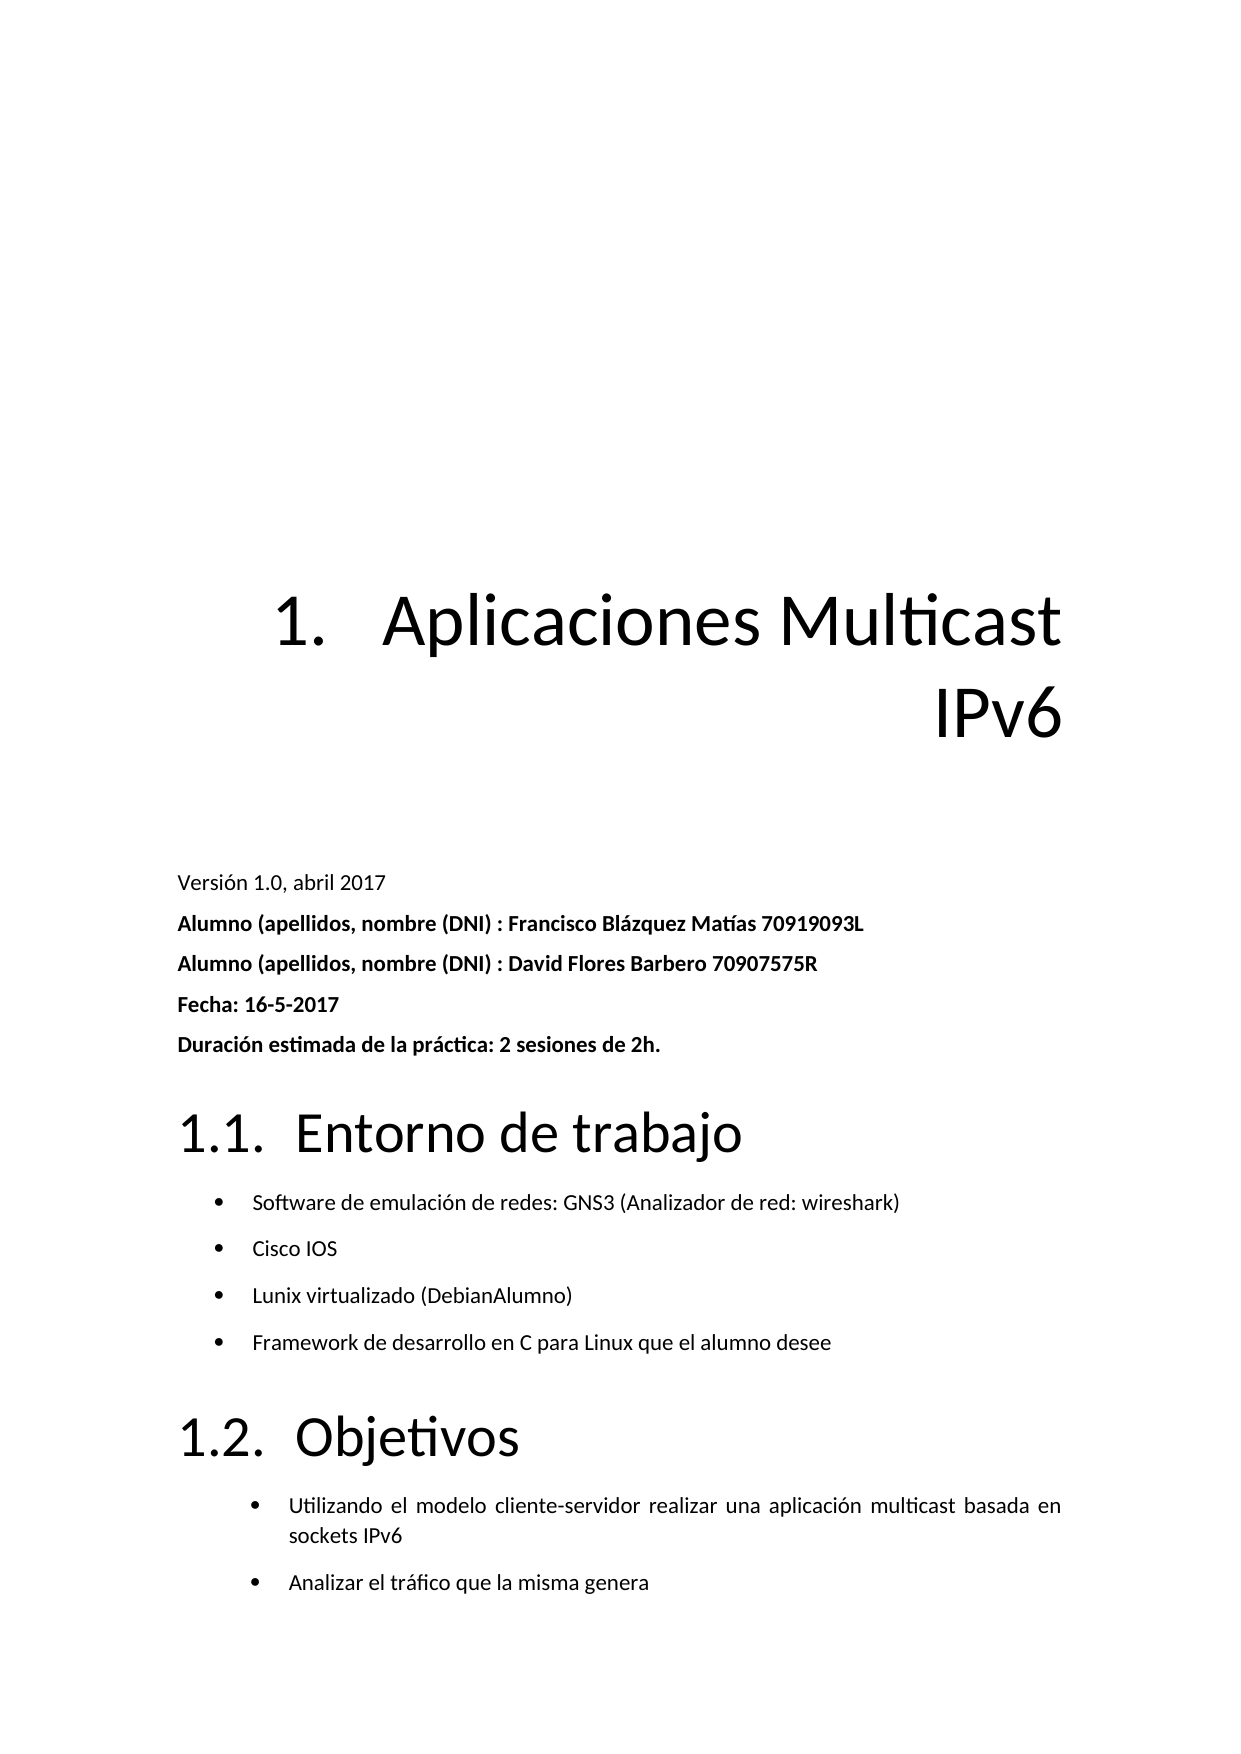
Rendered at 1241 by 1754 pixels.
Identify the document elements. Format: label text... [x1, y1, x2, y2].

text Versión 1.0, abril 2017 [177, 868, 1063, 896]
text Alumno (apellidos, nombre (DNI) : David Flores Barbero 70907575R [177, 949, 1063, 977]
subtitle Objetivos [177, 1399, 1063, 1471]
text Fecha: 16-5-2017 [177, 990, 1063, 1018]
list Software de emulación de redes: GNS3 (Analizador de red: wireshark) [215, 1188, 1063, 1216]
subtitle Entorno de trabajo [177, 1096, 1063, 1167]
list Lunix virtualizado (DebianAlumno) [215, 1281, 1063, 1309]
list Analizar el tráfico que la misma genera [251, 1568, 1063, 1596]
list Cisco IOS [215, 1234, 1063, 1263]
list Framework de desarrollo en C para Linux que el alumno desee [215, 1328, 1063, 1356]
text Duración estimada de la práctica: 2 sesiones de 2h. [177, 1030, 1063, 1058]
list Utilizando el modelo cliente-servidor realizar una aplicación multicast basada en sockets IPv6 [251, 1491, 1063, 1549]
subtitle Aplicaciones Multicast IPv6 [177, 573, 1063, 756]
text Alumno (apellidos, nombre (DNI) : Francisco Blázquez Matías 70919093L [177, 909, 1063, 937]
